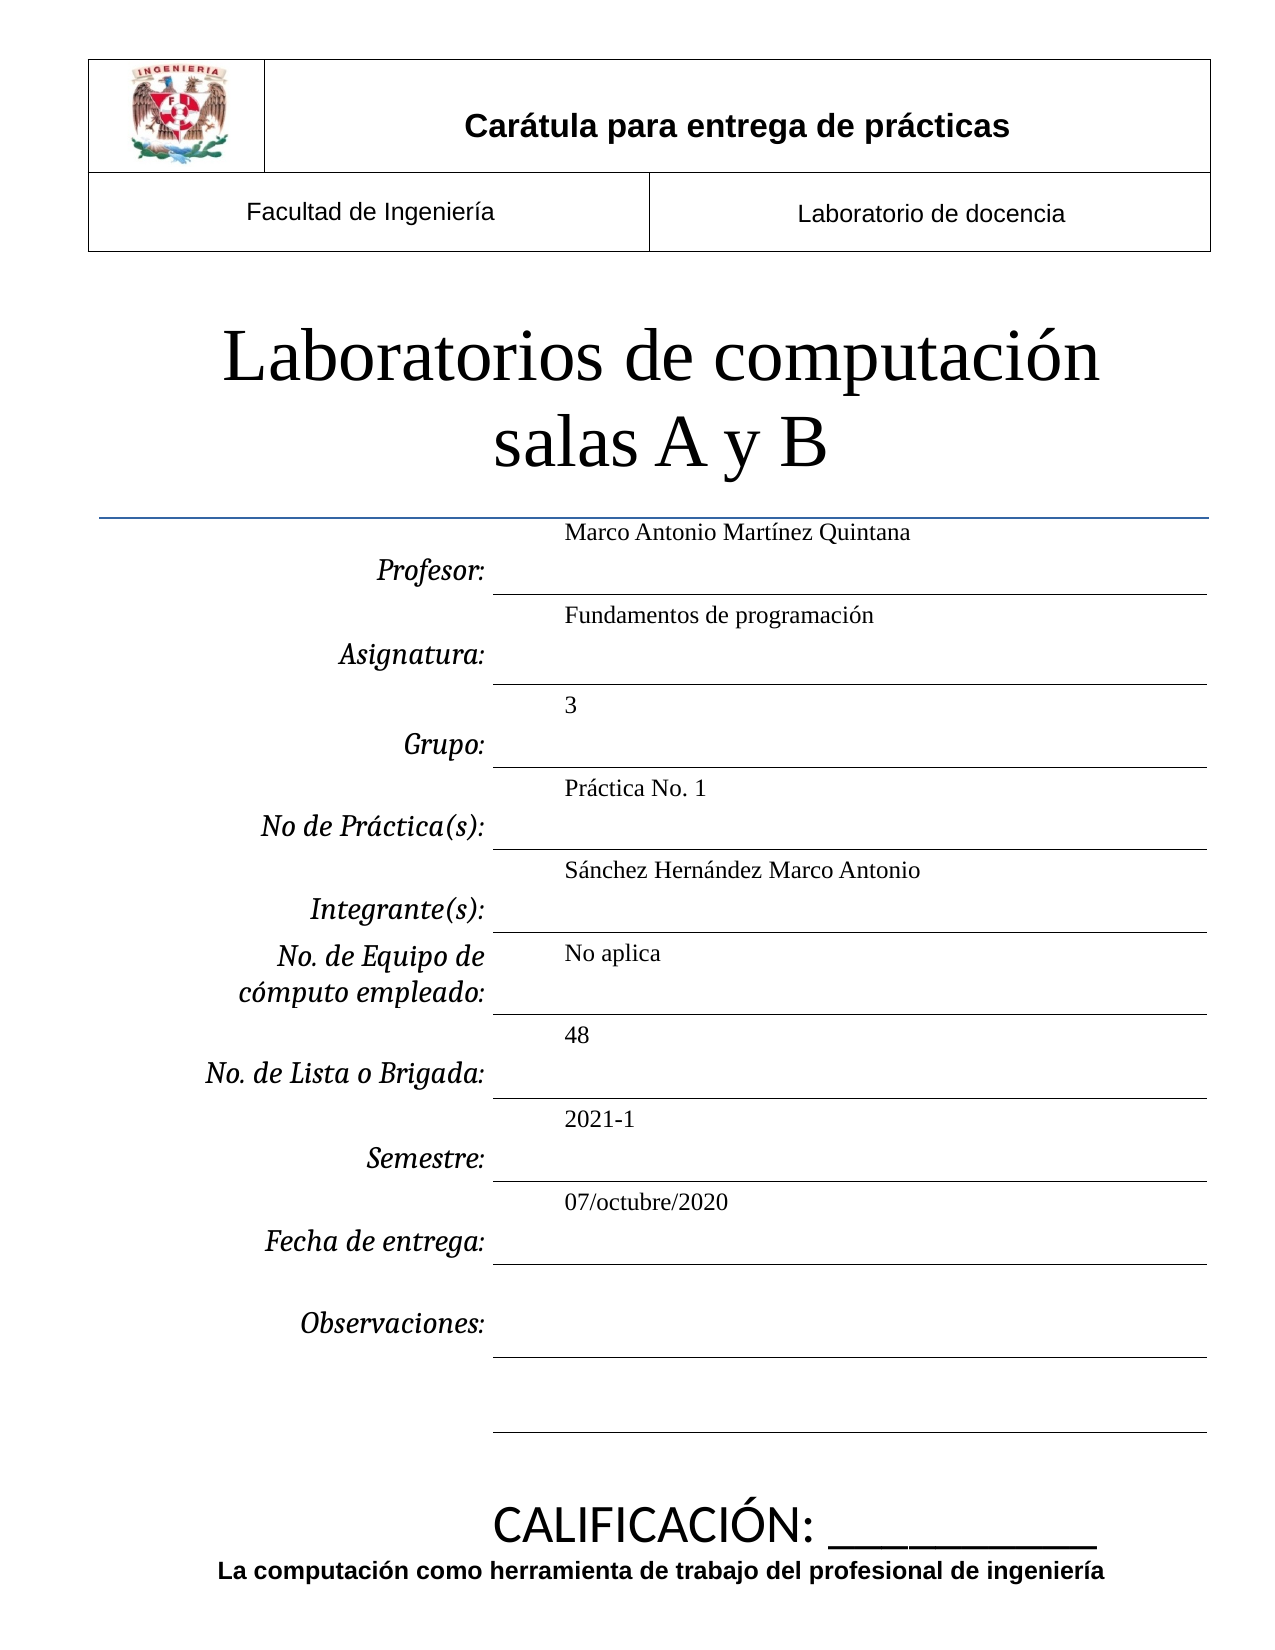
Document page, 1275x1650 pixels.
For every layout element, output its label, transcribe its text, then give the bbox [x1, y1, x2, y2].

table_cell No aplica [493, 933, 1207, 1013]
table_cell Laboratorio de docencia [650, 173, 1210, 251]
text La computación como herramienta de trabajo del profesional de ingeniería [118, 1556, 1205, 1584]
table_cell Práctica No. 1 [493, 768, 1207, 849]
table_header [89, 60, 264, 172]
table_cell No de Práctica(s): [118, 766, 493, 849]
table_header Profesor: [118, 519, 493, 594]
table_cell Observaciones: [118, 1264, 493, 1357]
table_header Marco Antonio Martínez Quintana [493, 519, 1207, 594]
table_cell No. de Lista o Brigada: [118, 1014, 493, 1098]
table_header [493, 511, 1207, 517]
text Laboratorios de computación [118, 310, 1205, 396]
table_cell 48 [493, 1015, 1207, 1098]
table_header [118, 511, 493, 517]
text salas A y B [118, 396, 1205, 482]
table_cell Integrante(s): [118, 849, 493, 932]
table_cell Semestre: [118, 1098, 493, 1181]
table_cell 07/octubre/2020 [493, 1182, 1207, 1263]
table_cell Fundamentos de programación [493, 595, 1207, 684]
table_cell Facultad de Ingeniería [89, 173, 649, 251]
table_header Carátula para entrega de prácticas [265, 60, 1210, 172]
table_cell Fecha de entrega: [118, 1181, 493, 1263]
table_cell [118, 1357, 493, 1432]
table_cell [493, 1358, 1207, 1432]
table_cell 3 [493, 685, 1207, 766]
table_cell Asignatura: [118, 594, 493, 684]
table_cell Grupo: [118, 684, 493, 766]
table_cell [493, 1265, 1207, 1357]
text CALIFICACIÓN: __________ [118, 1489, 1205, 1556]
table_cell Sánchez Hernández Marco Antonio [493, 850, 1207, 932]
table_cell 2021-1 [493, 1099, 1207, 1181]
table_cell No. de Equipo de cómputo empleado: [118, 932, 493, 1013]
